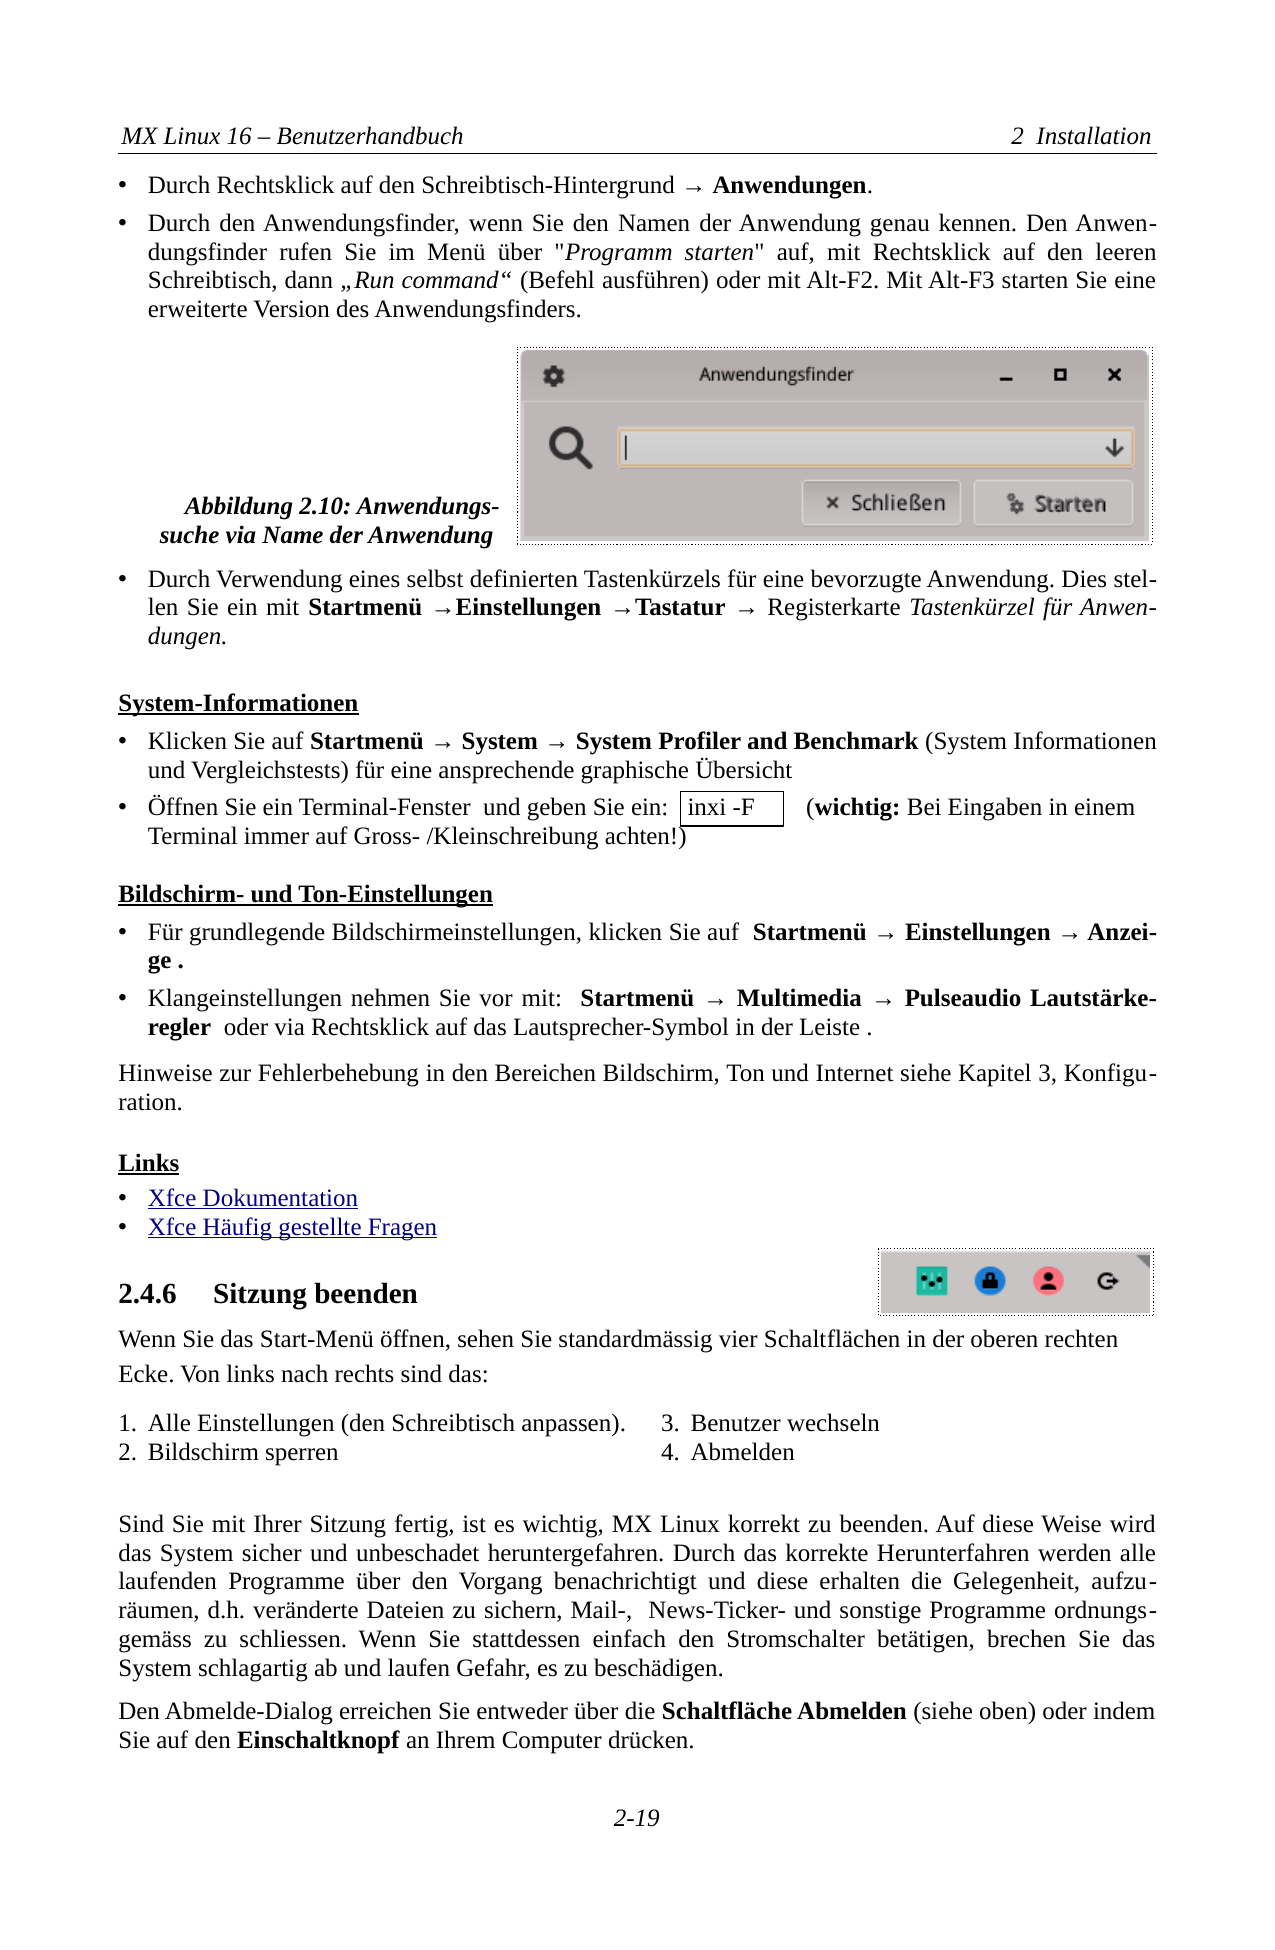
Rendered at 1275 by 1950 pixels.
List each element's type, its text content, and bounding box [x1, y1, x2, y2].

list Durch Rechtsklick auf den Schreibtisch-Hintergrund → Anwendungen. [118, 171, 1157, 199]
text Abbildung 2.10: Anwen­dungs­suche via Name der Anwendung [148, 491, 1157, 549]
subtitle 2.4.6 Sitzung beenden [118, 1248, 1157, 1315]
text Sind Sie mit Ihrer Sitzung fertig, ist es wichtig, MX Linux korrekt zu beenden. Auf diese Weise wird das System sicher und unbeschadet heruntergefahren. Durch das korrekte Herunterfahren werden alle lau­fen­den Programme über den Vorgang benachrichtigt und diese erhalten die Gelegenheit, aufzu­räumen, d.h. veränderte Dateien zu sichern, Mail-, News-Ticker- und sonstige Programme ordnungs­gemäss zu schliessen. Wenn Sie stattdessen einfach den Stromschalter betätigen, brechen Sie das System schlagartig ab und laufen Gefahr, es zu beschädigen. [118, 1509, 1157, 1681]
list Öffnen Sie ein Terminal-Fenster und geben Sie ein: (wichtig: Bei Eingaben in einem Terminal immer auf Gross- /Kleinschreibung achten!) [118, 792, 1157, 850]
list Für grundlegende Bildschirmeinstellungen, klicken Sie auf Startmenü → Einstellungen → An­zei­ge . [118, 917, 1157, 974]
picture [520, 350, 1149, 541]
list Xfce Häufig gestellte Fragen [118, 1212, 1157, 1241]
list Durch den Anwendungsfinder, wenn Sie den Namen der Anwendung genau kennen. Den Anwen­dungs­finder rufen Sie im Menü über "Programm starten" auf, mit Rechtsklick auf den leeren Schreibtisch, dann „Run command“ (Befehl ausführen) oder mit Alt-F2. Mit Alt-F3 starten Sie eine erweiterte Version des Anwendungsfinders. [118, 208, 1157, 323]
list Abmelden [661, 1437, 1157, 1465]
text Hinweise zur Fehlerbehebung in den Bereichen Bildschirm, Ton und Internet siehe Kapitel 3, Konfigu­ra­tion. [118, 1058, 1157, 1116]
list Alle Einstellungen (den Schreibtisch anpassen). [118, 1408, 649, 1437]
text System-Informationen [118, 688, 1157, 717]
list Benutzer wechseln [661, 1408, 1157, 1437]
list Klicken Sie auf Startmenü → System → System Profiler and Benchmark (System Informatio­nen und Vergleichstests) für eine ansprechende graphische Übersicht [118, 726, 1157, 783]
text Den Abmelde-Dialog erreichen Sie entweder über die Schaltfläche Abmelden (siehe oben) oder indem Sie auf den Einschaltknopf an Ihrem Computer drücken. [118, 1696, 1157, 1754]
picture [880, 1251, 1150, 1313]
list Klangeinstellungen nehmen Sie vor mit: Startmenü → Multimedia → Pulseaudio Laut­stär­ke­regler oder via Rechtsklick auf das Lautsprecher-Symbol in der Leiste . [118, 983, 1157, 1041]
list Durch Verwendung eines selbst definierten Tastenkürzels für eine bevorzugte Anwendung. Dies stel­len Sie ein mit Startmenü →Einstellungen →Tastatur → Registerkarte Tastenkürzel für Anwen­dungen. [118, 564, 1157, 650]
list Xfce Dokumentation [118, 1183, 1157, 1212]
list Bildschirm sperren [118, 1437, 638, 1465]
text Bildschirm- und Ton-Einstellungen [118, 879, 1157, 908]
text Wenn Sie das Start-Menü öffnen, sehen Sie standardmässig vier Schalt­flächen in der oberen rechten Ecke. Von links nach rechts sind das: [118, 1324, 1157, 1388]
text Links [118, 1148, 1157, 1177]
